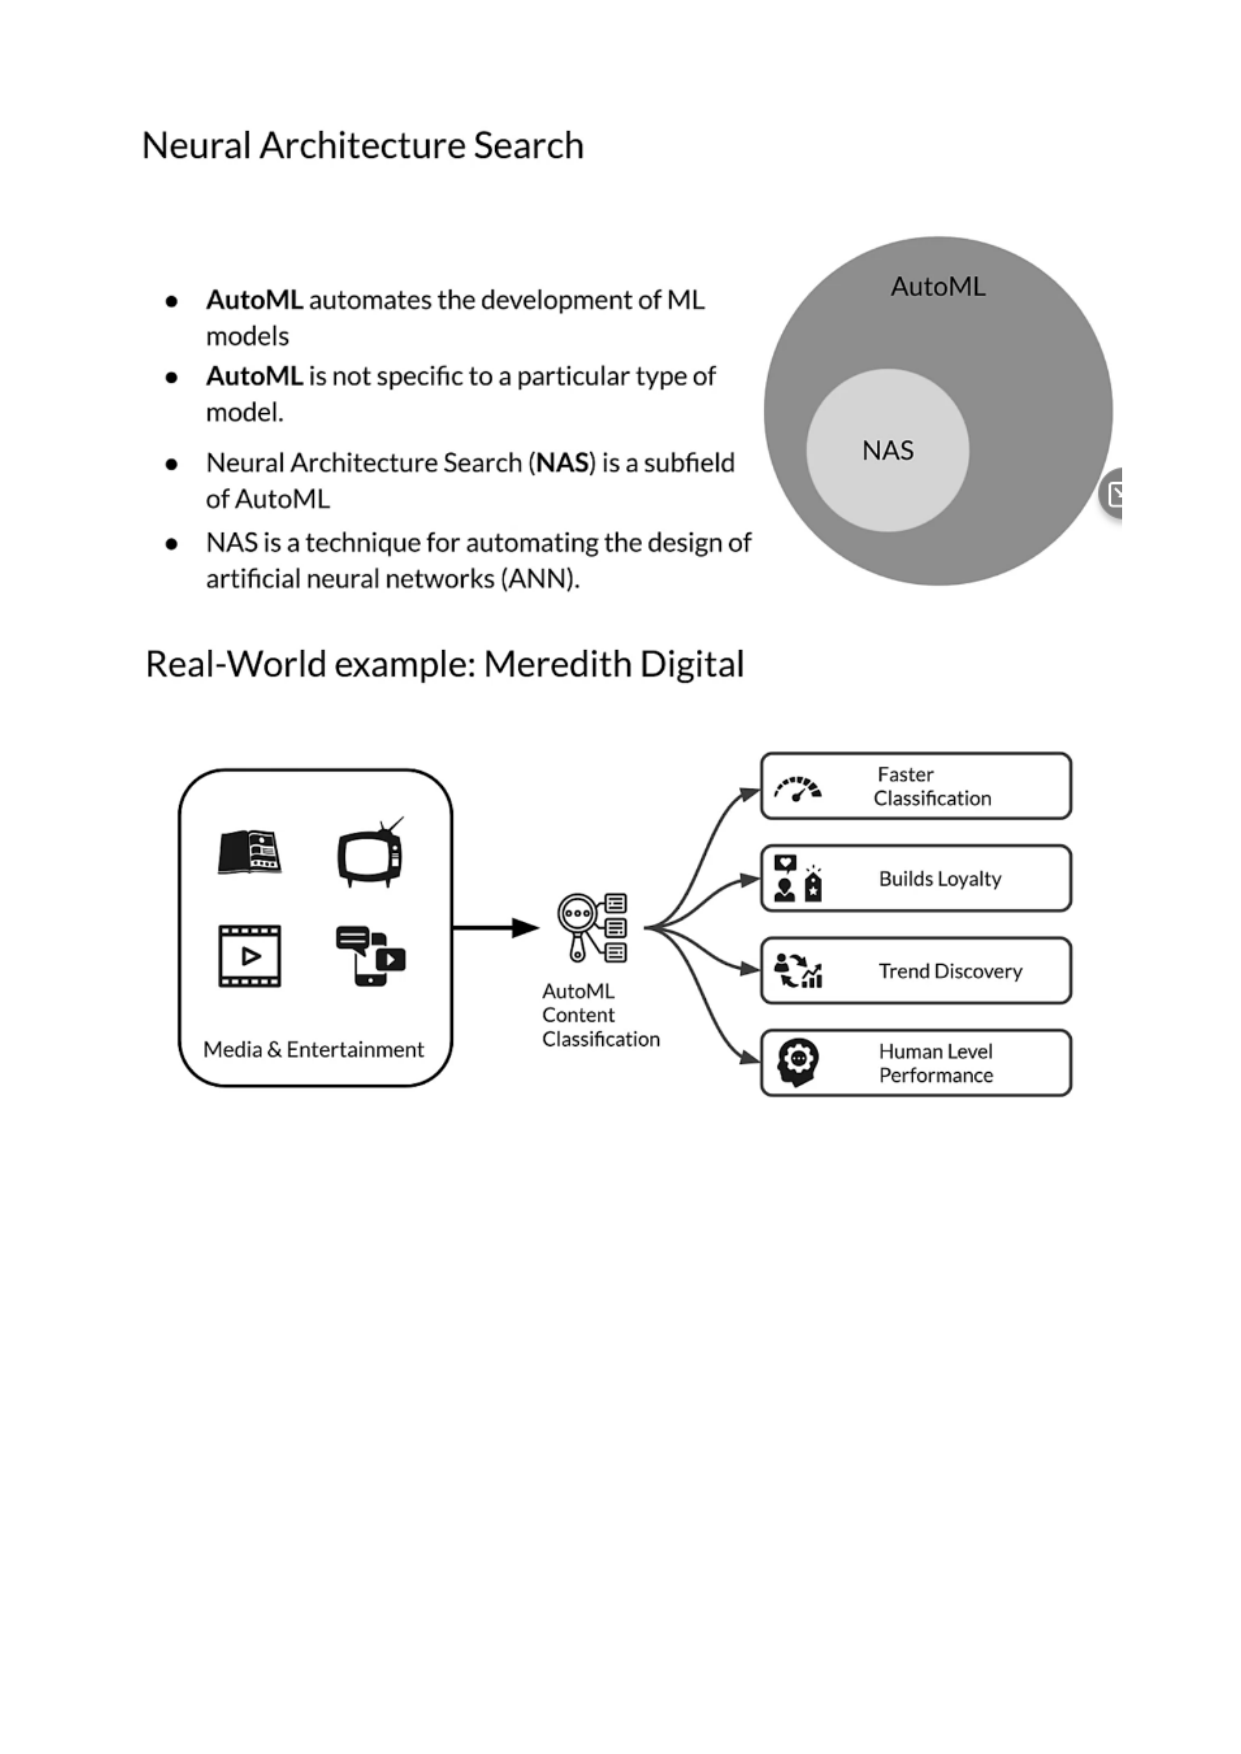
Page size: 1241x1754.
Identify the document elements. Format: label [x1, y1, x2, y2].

picture [118, 118, 1123, 608]
picture [118, 636, 1123, 1119]
